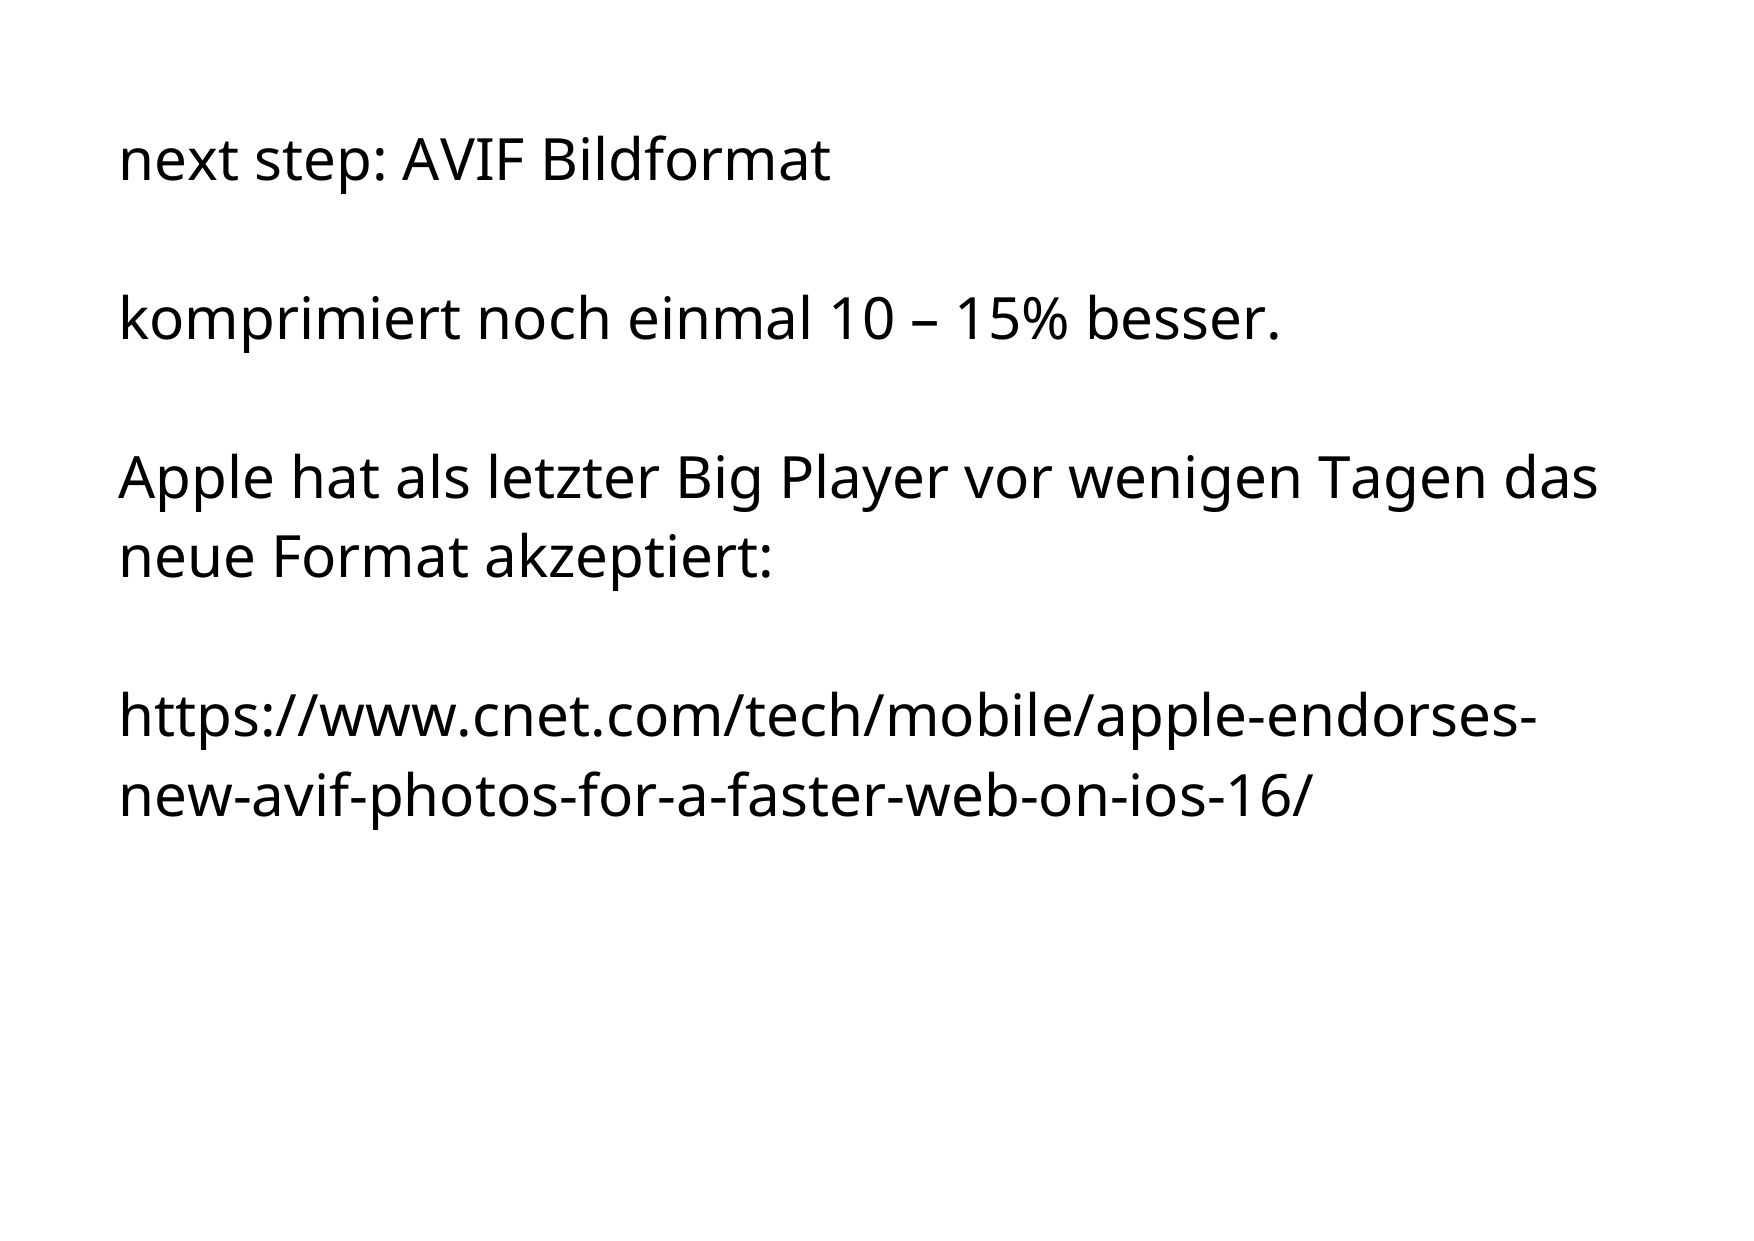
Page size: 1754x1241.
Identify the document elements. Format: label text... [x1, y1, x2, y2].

text https://www.cnet.com/tech/mobile/apple-endorses-new-avif-photos-for-a-faster-web-on-ios-16/ [118, 674, 1636, 833]
text next step: AVIF Bildformat [118, 118, 1636, 198]
text komprimiert noch einmal 10 – 15% besser. [118, 277, 1636, 357]
text Apple hat als letzter Big Player vor wenigen Tagen das neue Format akzeptiert: [118, 436, 1636, 595]
